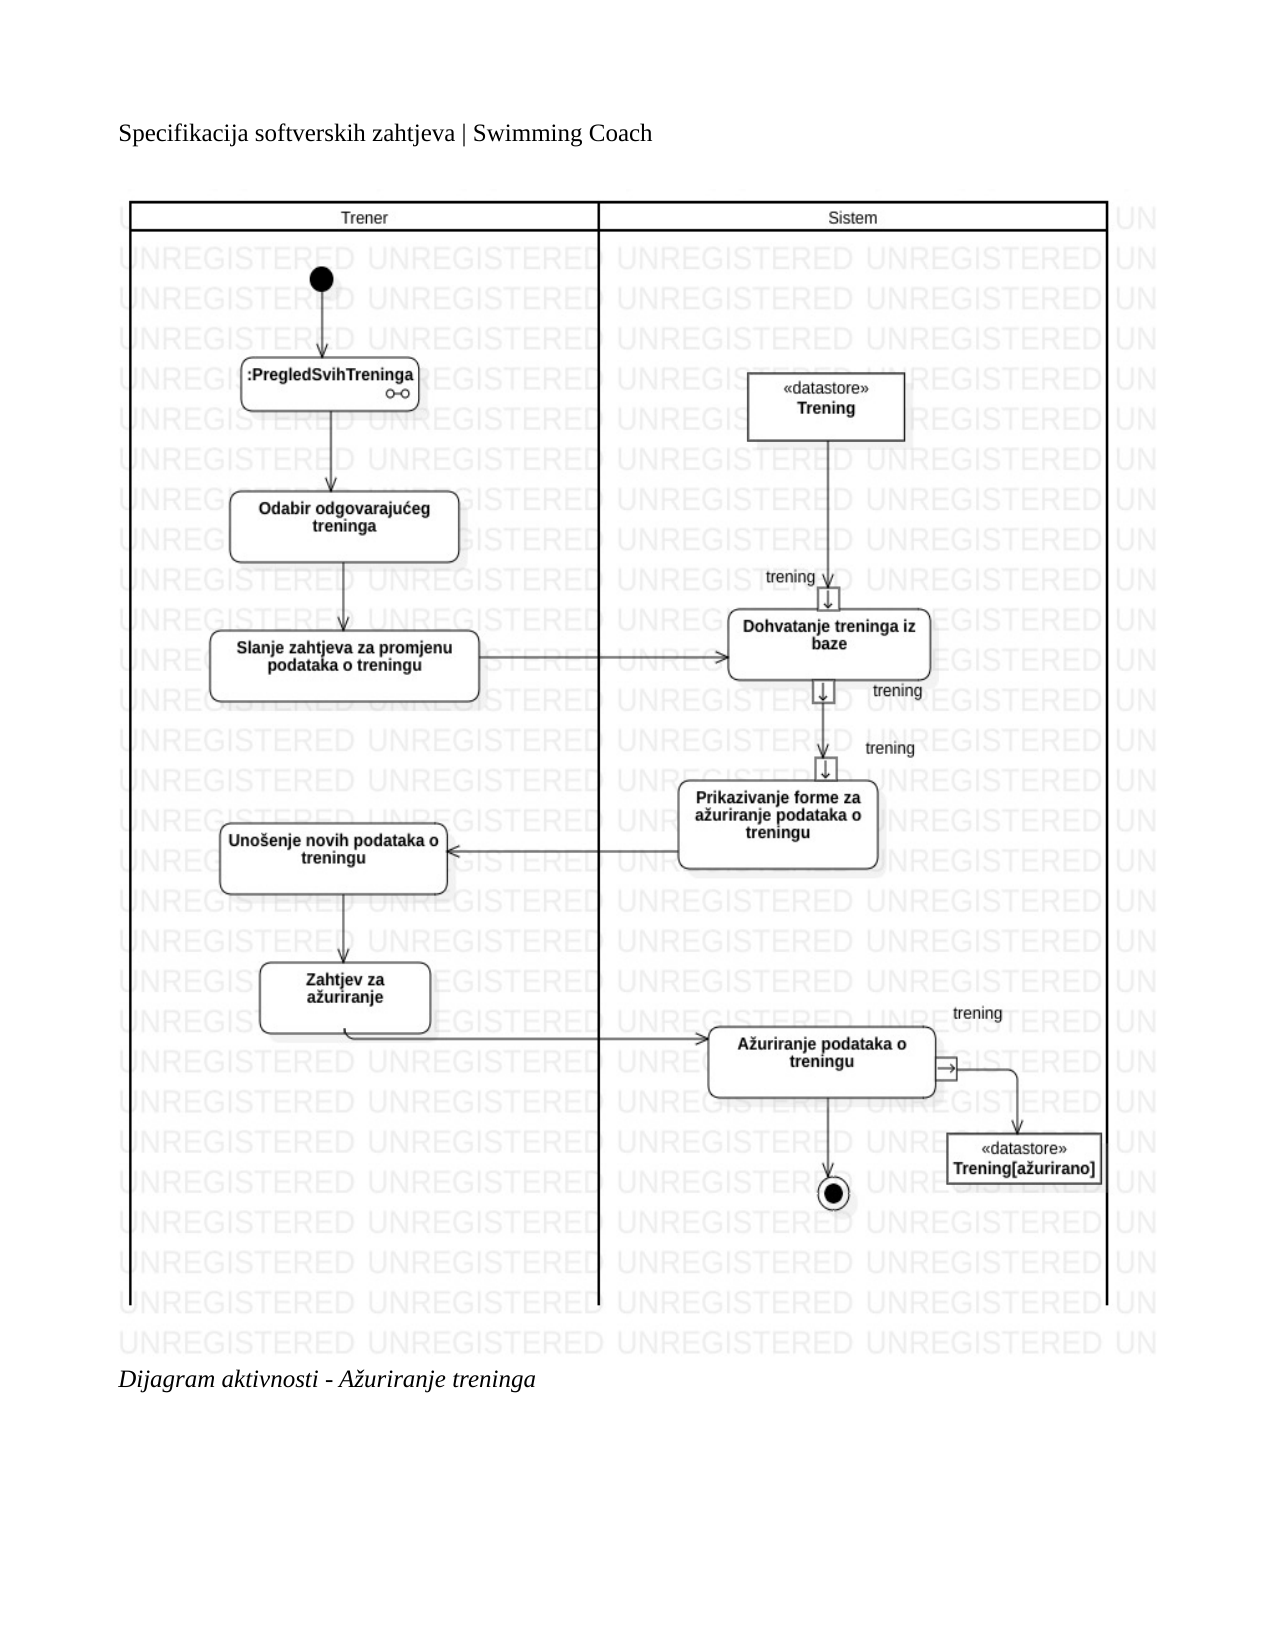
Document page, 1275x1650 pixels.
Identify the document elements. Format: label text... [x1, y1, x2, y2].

text Dijagram aktivnosti - Ažuriranje treninga [118, 1359, 1157, 1393]
picture [118, 189, 1157, 1359]
